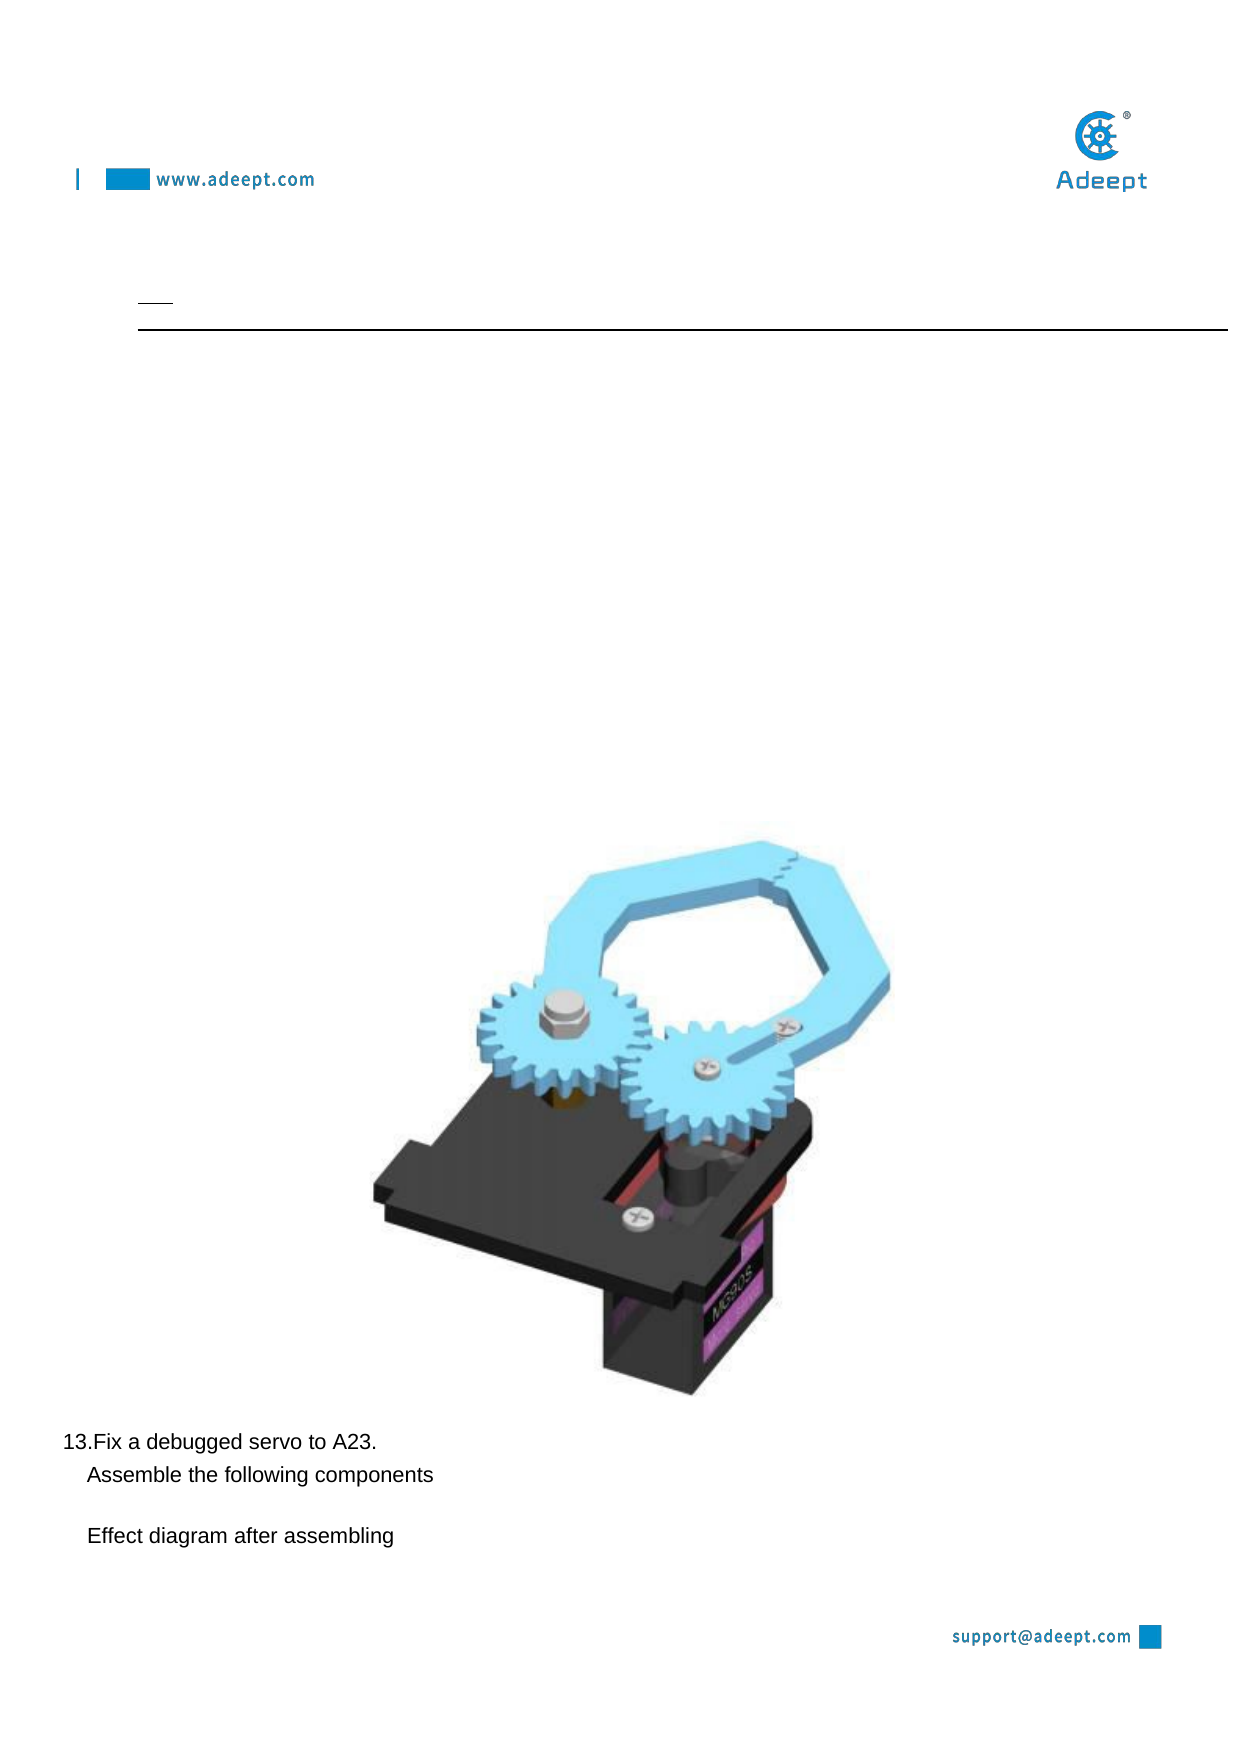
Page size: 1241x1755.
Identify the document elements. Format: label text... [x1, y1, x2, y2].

list Fix a debugged servo to A23. Assemble the following components [63, 1429, 436, 1487]
picture [369, 821, 895, 1411]
picture [1056, 111, 1147, 192]
picture [75, 167, 343, 191]
picture [947, 1625, 1139, 1649]
